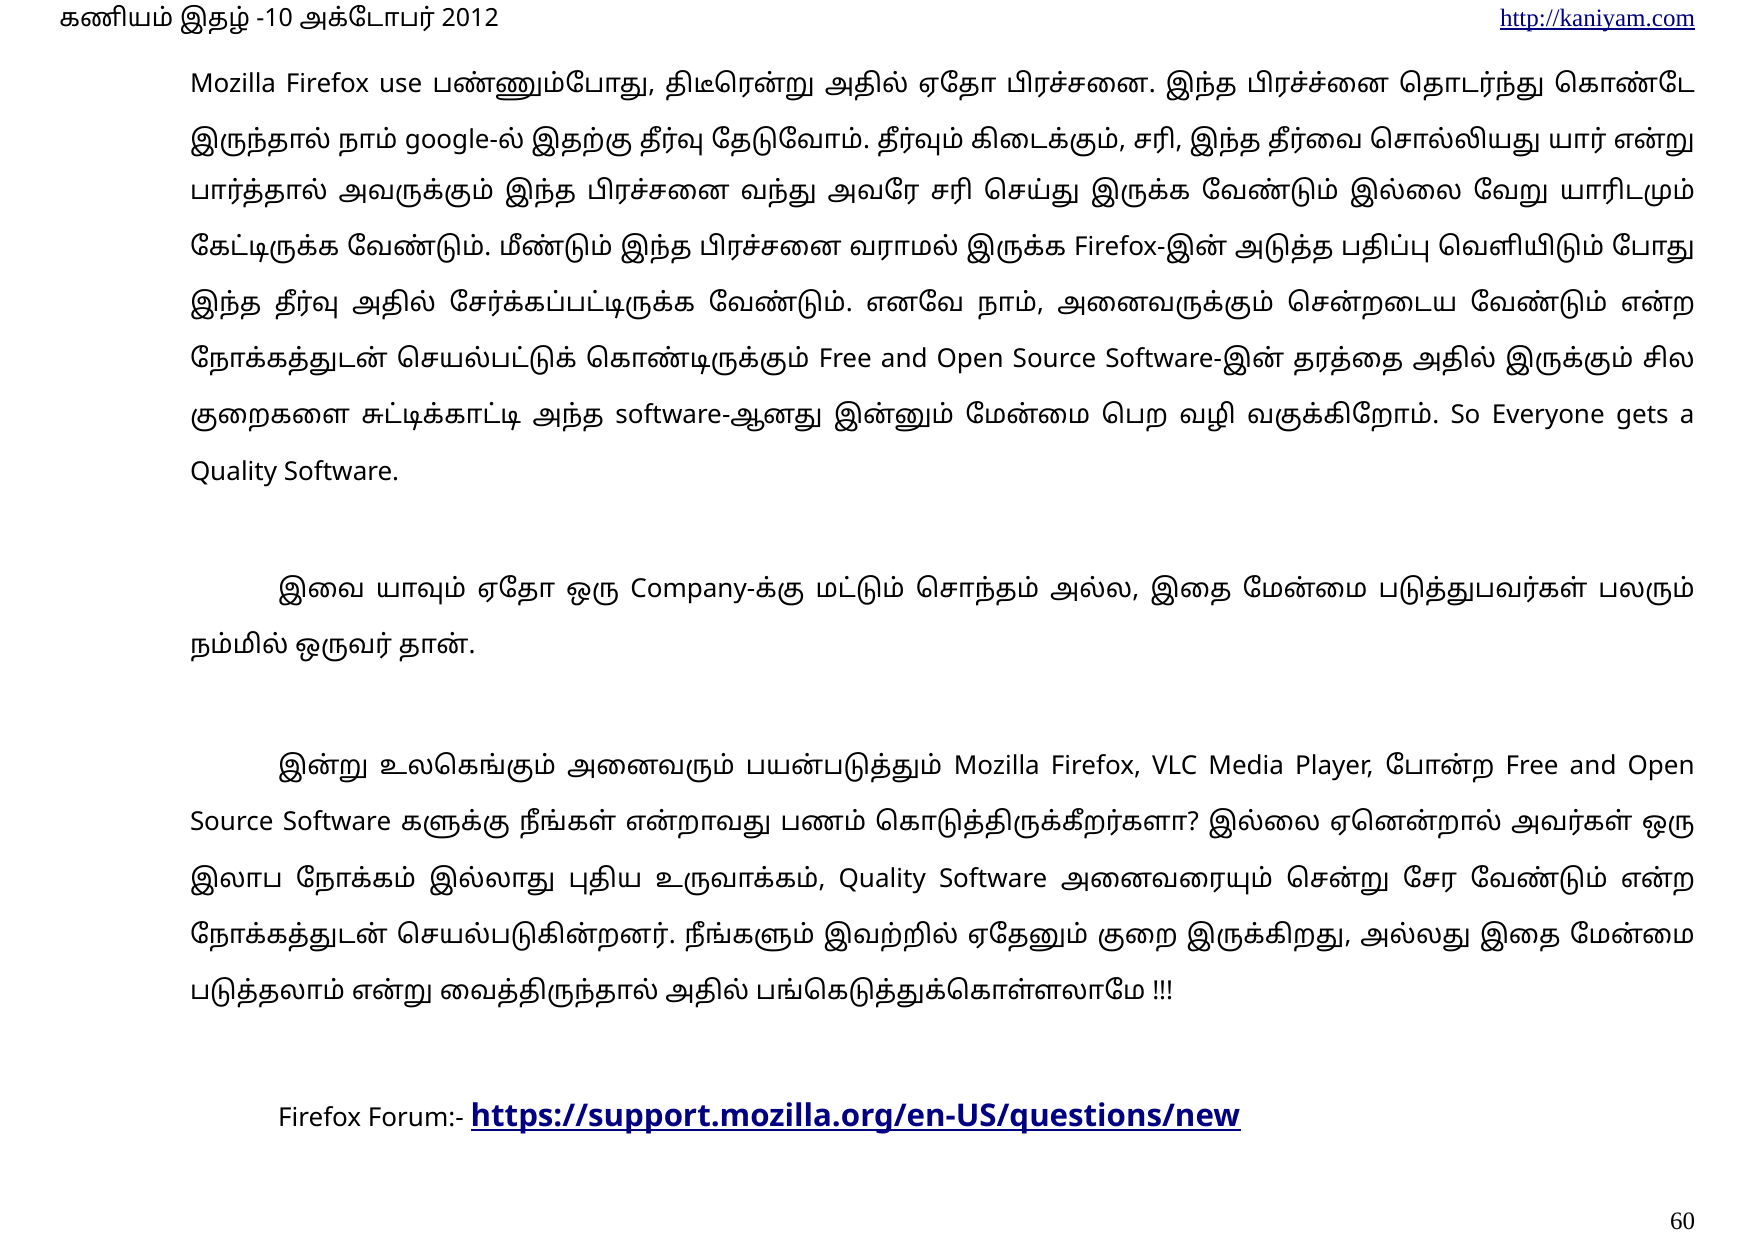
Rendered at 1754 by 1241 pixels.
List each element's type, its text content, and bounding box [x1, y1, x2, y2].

text இன்று உலகெங்கும் அனைவரும் பயன்படுத்தும் Mozilla Firefox, VLC Media Player, போன்ற Free and Open Source Software களுக்கு நீங்கள் என்றாவது பணம் கொடுத்திருக்கீறர்களா? இல்லை ஏனென்றால் அவர்கள் ஒரு இலாப நோக்கம் இல்லாது புதிய உருவாக்கம், Quality Software அனைவரையும் சென்று சேர வேண்டும் என்ற நோக்கத்துடன் செயல்படுகின்றனர். நீங்களும் இவற்றில் ஏதேனும் குறை இருக்கிறது, அல்லது இதை மேன்மை படுத்தலாம் என்று வைத்திருந்தால் அதில் பங்கெடுத்துக்கொள்ளலாமே !!! [190, 747, 1695, 1010]
text இவை யாவும் ஏதோ ஒரு Company-க்கு மட்டும் சொந்தம் அல்ல, இதை மேன்மை படுத்துபவர்கள் பலரும் நம்மில் ஒருவர் தான். [190, 569, 1695, 664]
text Mozilla Firefox use பண்ணும்போது, திடீரென்று அதில் ஏதோ பிரச்சனை. இந்த பிரச்ச்னை தொடர்ந்து கொண்டே இருந்தால் நாம் google-ல் இதற்கு தீர்வு தேடுவோம். தீர்வும் கிடைக்கும், சரி, இந்த தீர்வை சொல்லியது யார் என்று பார்த்தால் அவருக்கும் இந்த பிரச்சனை வந்து அவரே சரி செய்து இருக்க வேண்டும் இல்லை வேறு யாரிடமும் கேட்டிருக்க வேண்டும். மீண்டும் இந்த பிரச்சனை வராமல் இருக்க Firefox-இன் அடுத்த பதிப்பு வெளியிடும் போது இந்த தீர்வு அதில் சேர்க்கப்பட்டிருக்க வேண்டும். எனவே நாம், அனைவருக்கும் சென்றடைய வேண்டும் என்ற நோக்கத்துடன் செயல்பட்டுக் கொண்டிருக்கும் Free and Open Source Software-இன் தரத்தை அதில் இருக்கும் சில குறைகளை சுட்டிக்காட்டி அந்த software-ஆனது இன்னும் மேன்மை பெற வழி வகுக்கிறோம். So Everyone gets a Quality Software. [190, 64, 1695, 488]
text Firefox Forum:- https://support.mozilla.org/en-US/questions/new [190, 1093, 1695, 1136]
